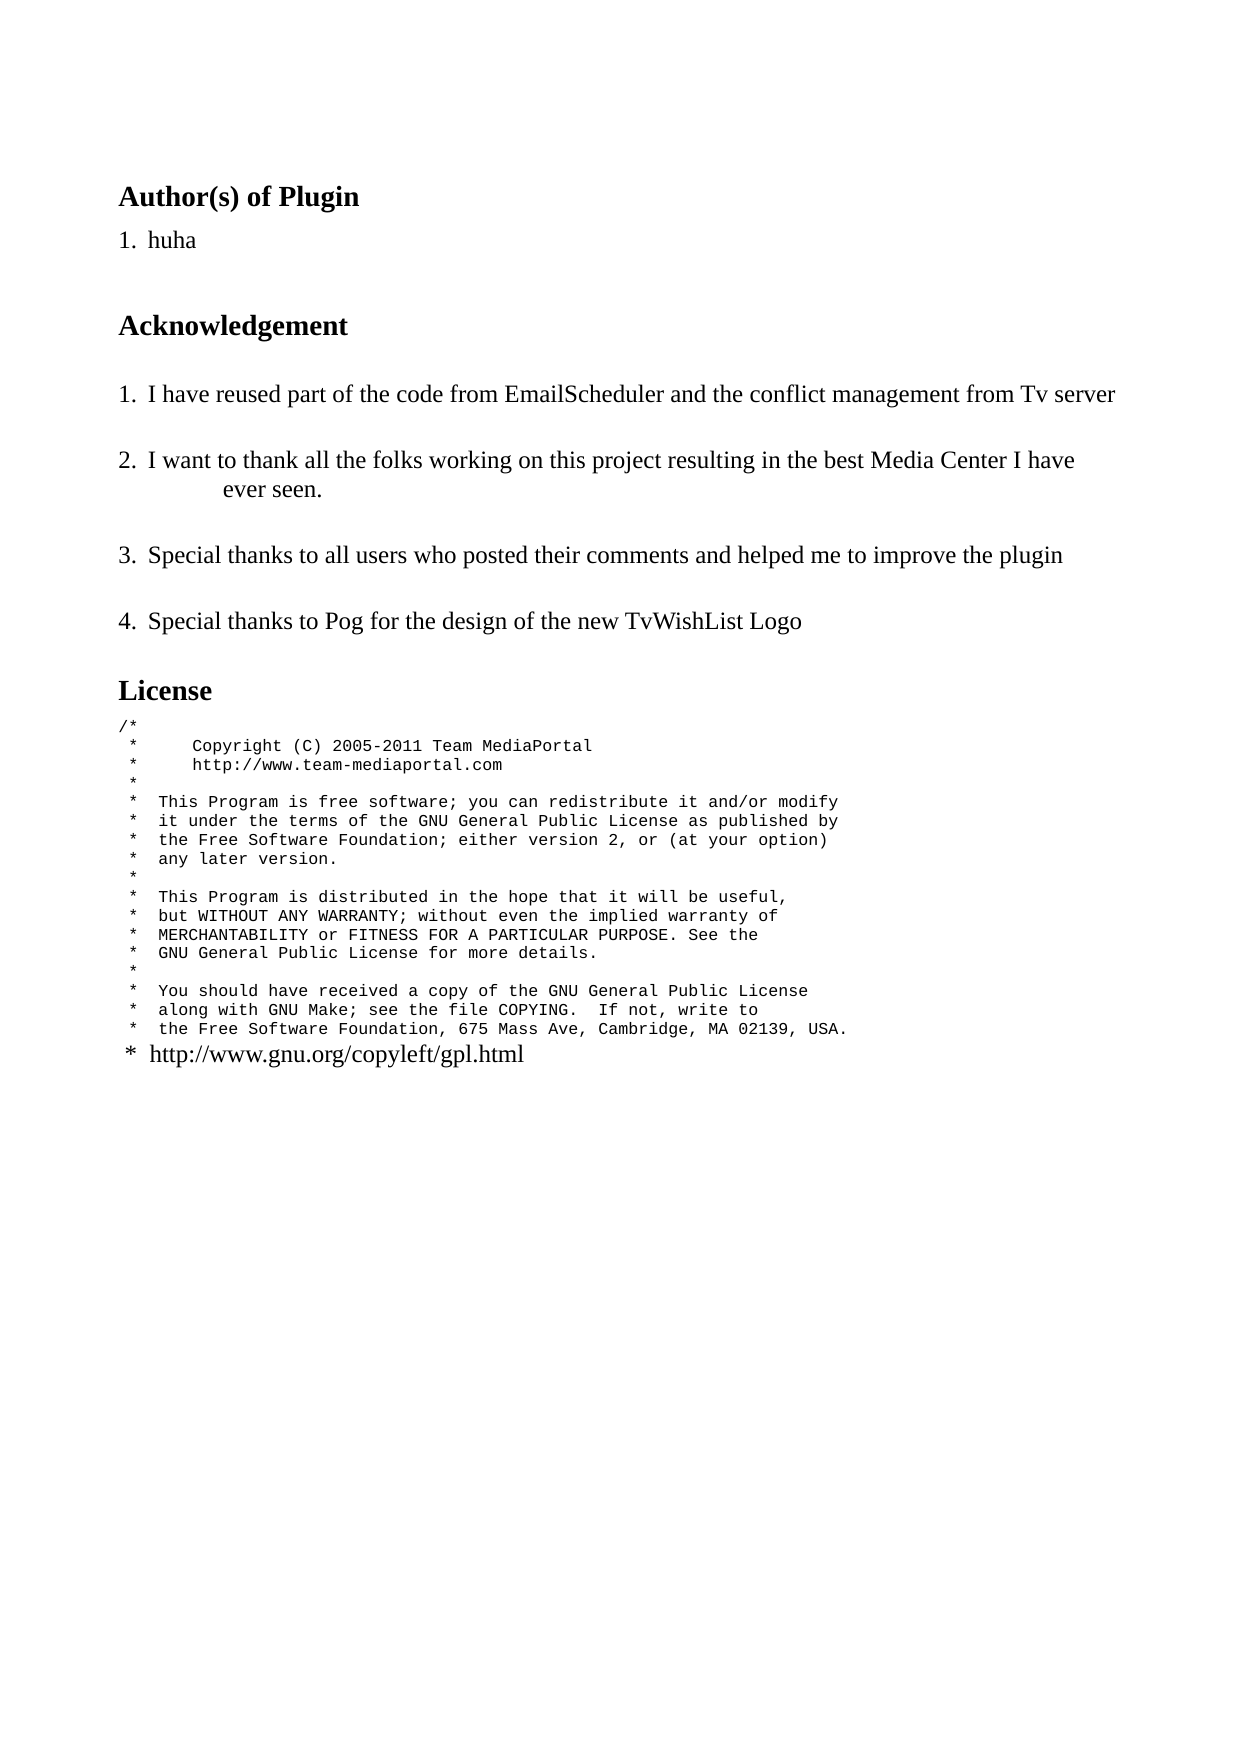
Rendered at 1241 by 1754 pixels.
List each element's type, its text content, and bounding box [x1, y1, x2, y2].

text * but WITHOUT ANY WARRANTY; without even the implied warranty of [118, 907, 1122, 926]
text * You should have received a copy of the GNU General Public License [118, 983, 1122, 1001]
text * Copyright (C) 2005-2011 Team MediaPortal [118, 737, 1122, 756]
text * [118, 775, 1122, 794]
text * [118, 869, 1122, 888]
list I want to thank all the folks working on this project resulting in the best Media Center I have ever seen. [118, 445, 1122, 503]
text * http://www.team-mediaportal.com [118, 756, 1122, 775]
text * the Free Software Foundation; either version 2, or (at your option) [118, 832, 1122, 851]
text * This Program is distributed in the hope that it will be useful, [118, 888, 1122, 907]
text Author(s) of Plugin [118, 179, 1122, 213]
text * [118, 964, 1122, 983]
list huha [118, 225, 1122, 254]
text * GNU General Public License for more details. [118, 945, 1122, 964]
list Special thanks to Pog for the design of the new TvWishList Logo [118, 606, 1122, 635]
text * the Free Software Foundation, 675 Mass Ave, Cambridge, MA 02139, USA. [118, 1020, 1122, 1039]
text Acknowledgement [118, 308, 1122, 341]
text * any later version. [118, 851, 1122, 869]
text /* [118, 719, 1122, 737]
text * it under the terms of the GNU General Public License as published by [118, 813, 1122, 832]
text * along with GNU Make; see the file COPYING. If not, write to [118, 1001, 1122, 1020]
text * This Program is free software; you can redistribute it and/or modify [118, 794, 1122, 813]
text License [118, 673, 1122, 706]
text * http://www.gnu.org/copyleft/gpl.html [118, 1039, 1122, 1068]
text * MERCHANTABILITY or FITNESS FOR A PARTICULAR PURPOSE. See the [118, 926, 1122, 945]
list Special thanks to all users who posted their comments and helped me to improve the plugin [118, 540, 1122, 569]
list I have reused part of the code from EmailScheduler and the conflict management from Tv server [118, 379, 1122, 408]
